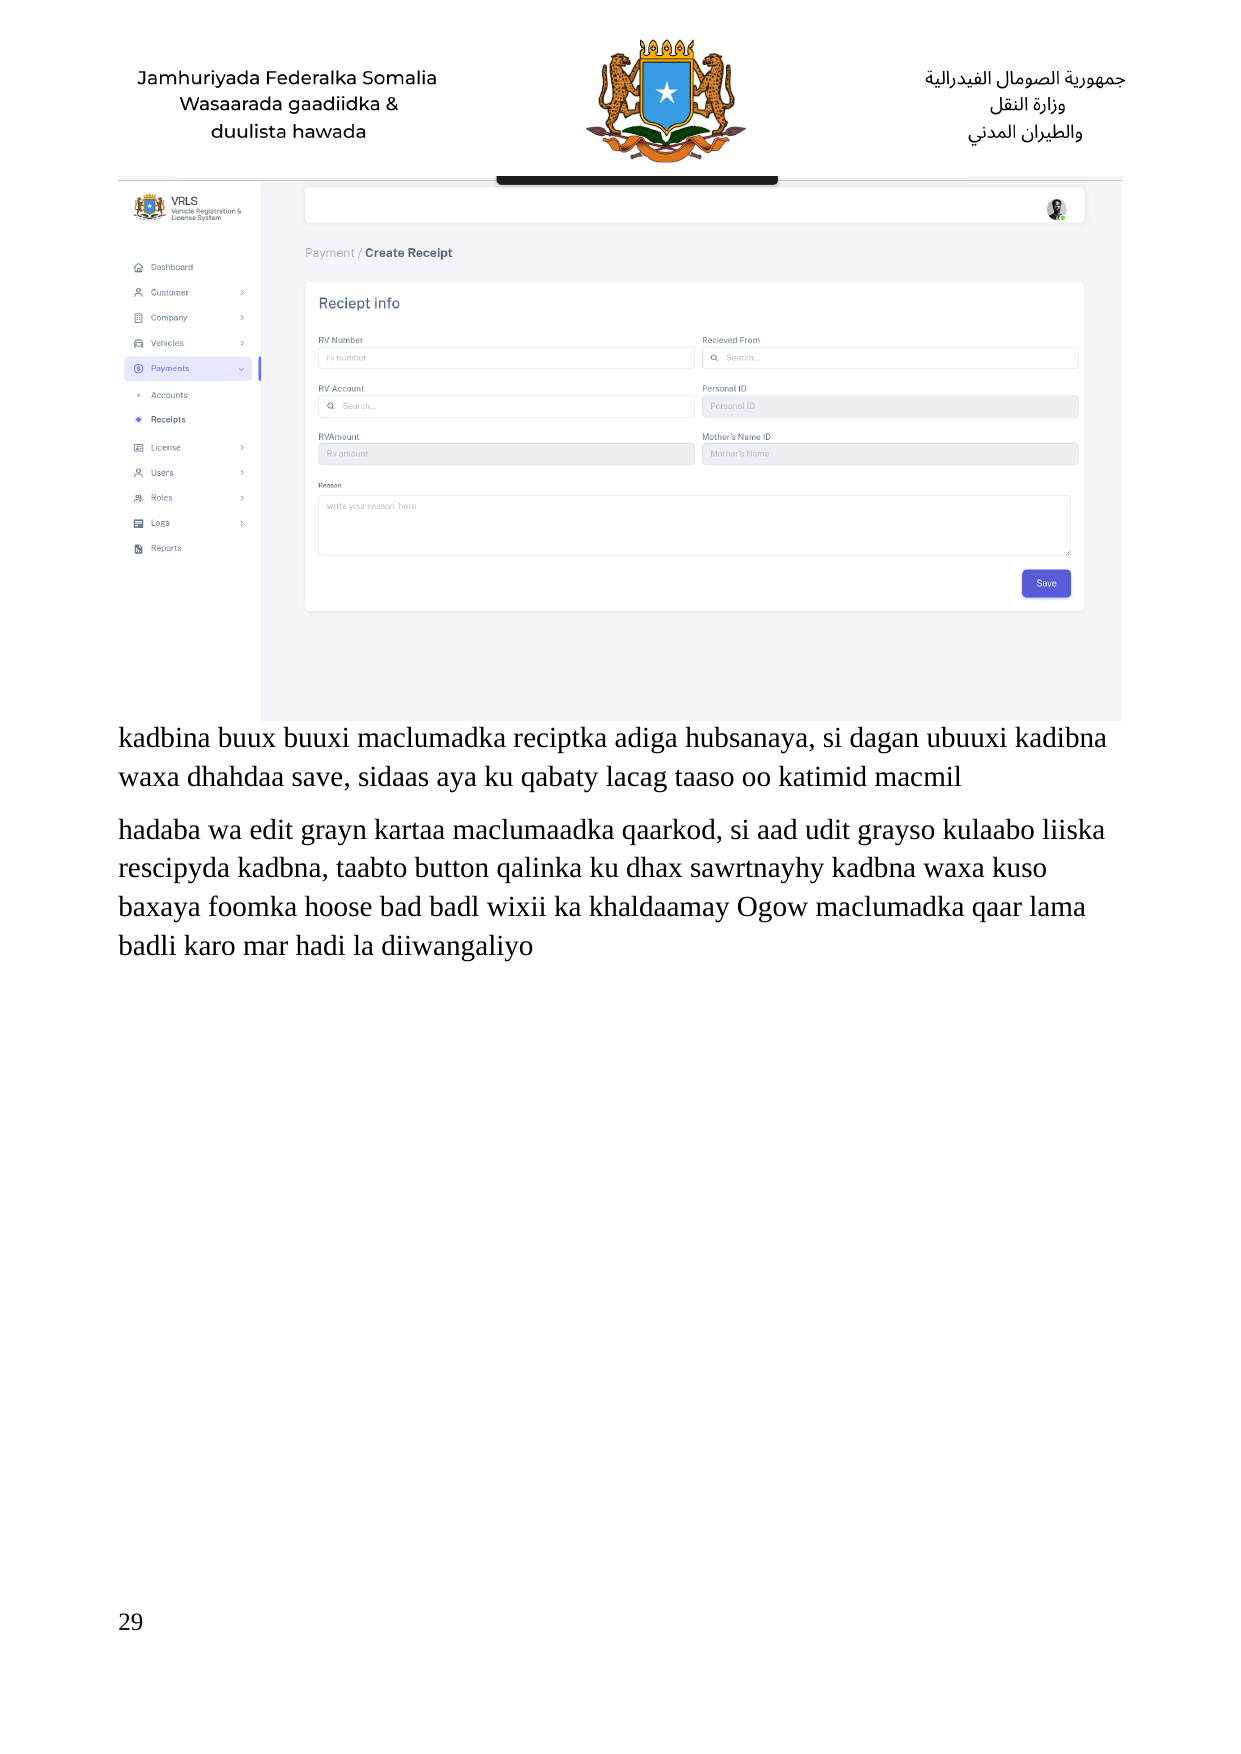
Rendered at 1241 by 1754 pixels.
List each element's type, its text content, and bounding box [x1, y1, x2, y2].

text hadaba wa edit grayn kartaa maclumaadka qaarkod, si aad udit grayso kulaabo liiska rescipyda kadbna, taabto button qalinka ku dhax sawrtnayhy kadbna waxa kuso baxaya foomka hoose bad badl wixii ka khaldaamay Ogow maclumadka qaar lama badli karo mar hadi la diiwangaliyo [118, 812, 1122, 961]
text kadbina buux buuxi maclumadka reciptka adiga hubsanaya, si dagan ubuuxi kadibna waxa dhahdaa save, sidaas aya ku qabaty lacag taaso oo katimid macmil [118, 721, 1122, 792]
picture [118, 19, 1157, 721]
